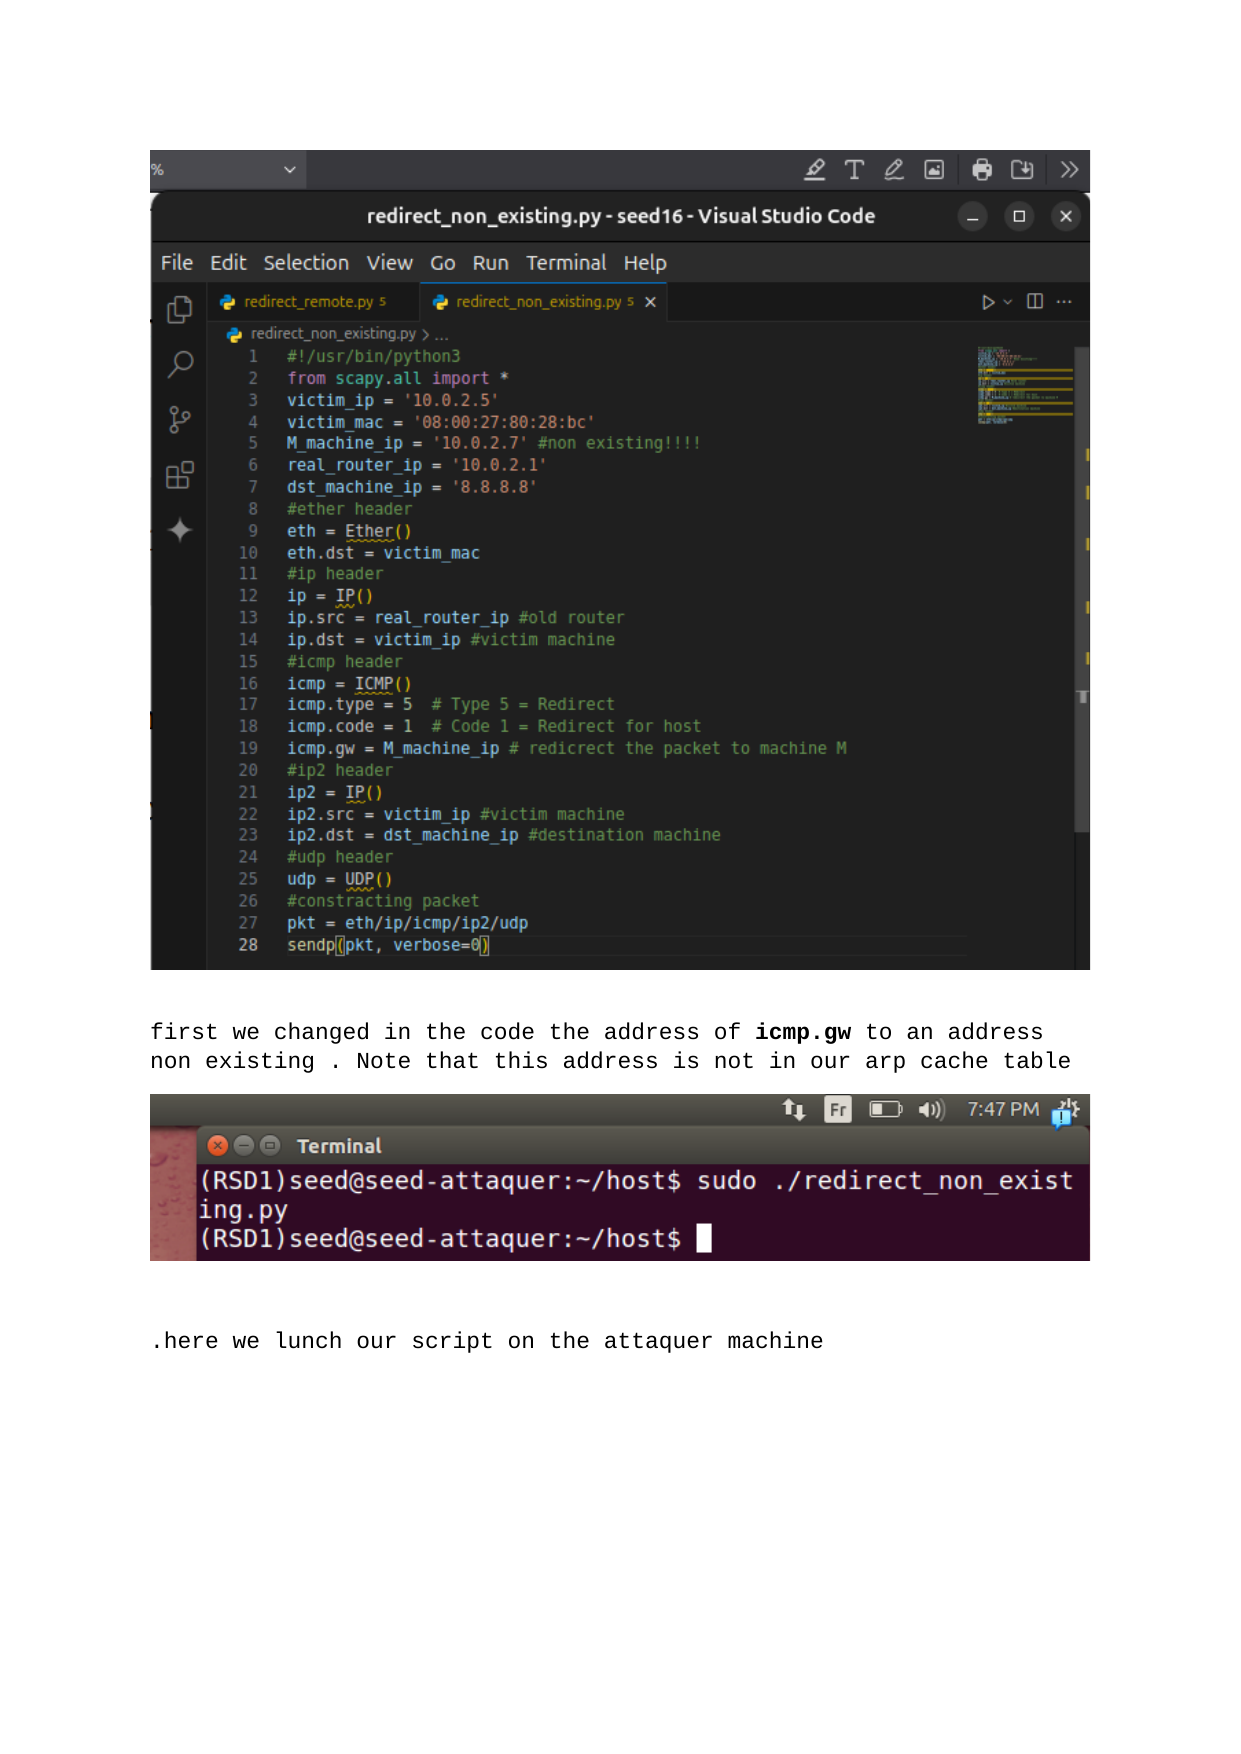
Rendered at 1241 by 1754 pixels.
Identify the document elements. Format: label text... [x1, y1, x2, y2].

text .here we lunch our script on the attaquer machine [150, 1329, 1090, 1355]
text first we changed in the code the address of icmp.gw to an address non existing . Note that this address is not in our arp cache table [150, 1020, 1090, 1076]
picture [150, 150, 1091, 970]
picture [150, 1094, 1091, 1261]
